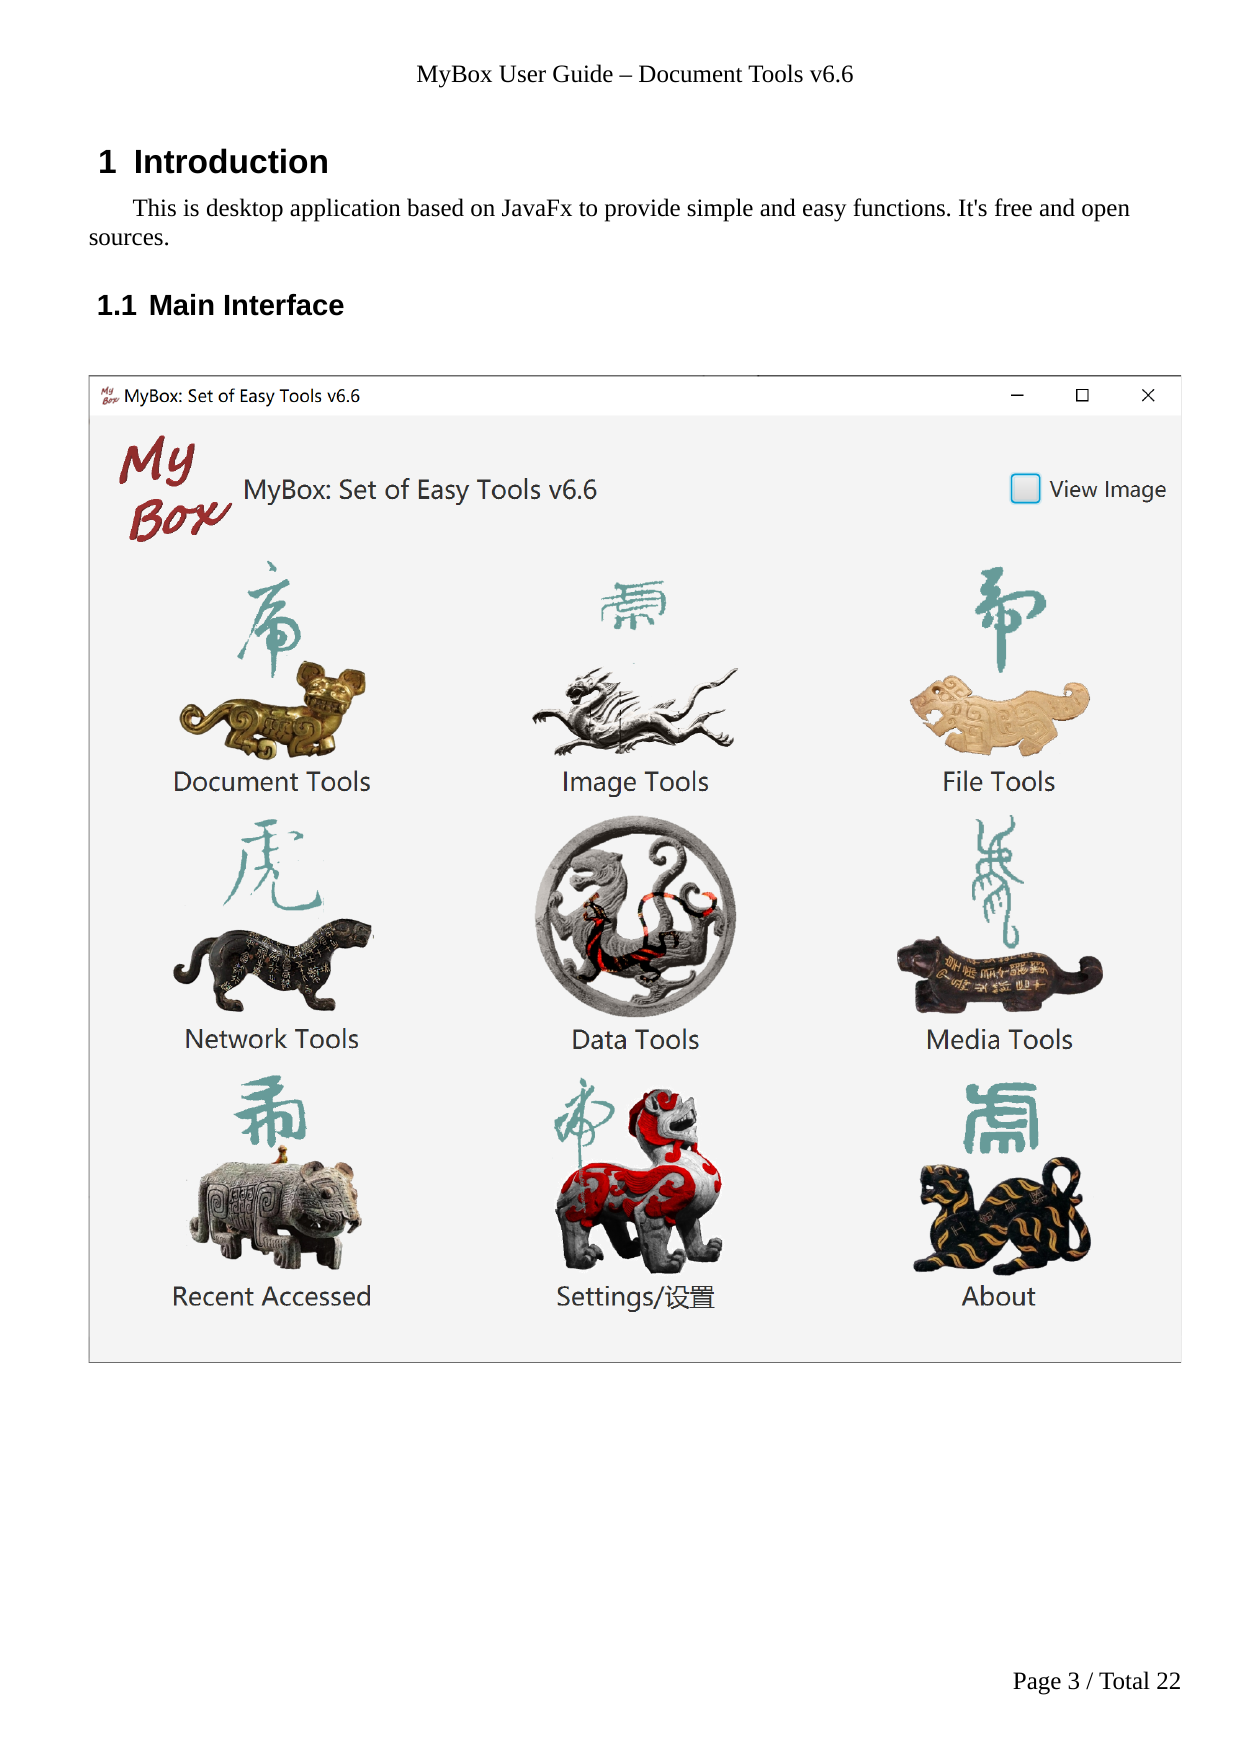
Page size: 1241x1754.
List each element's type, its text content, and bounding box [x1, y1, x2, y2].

subtitle Introduction [88, 142, 1181, 181]
subtitle Main Interface [88, 288, 1181, 322]
text This is desktop application based on JavaFx to provide simple and easy functions. It's free and open sources. [88, 193, 1181, 251]
picture [88, 375, 1182, 1363]
